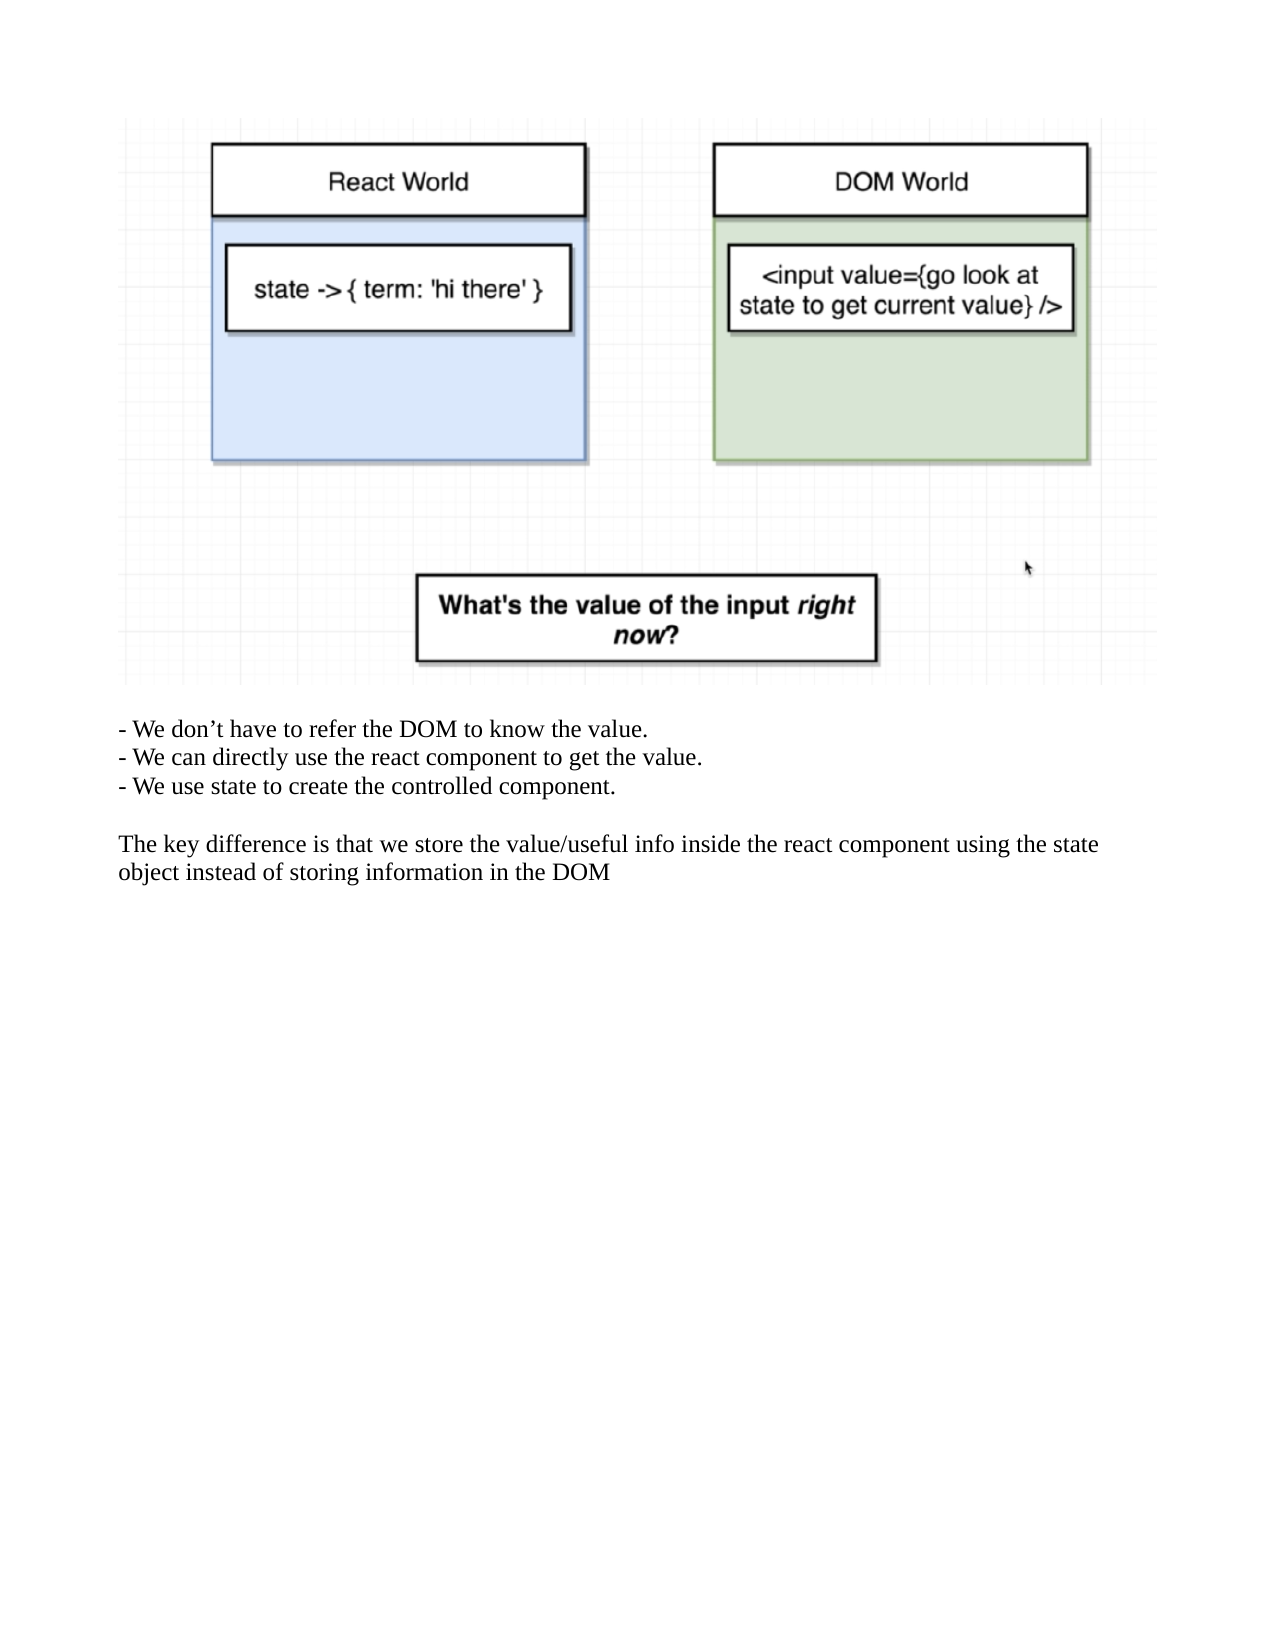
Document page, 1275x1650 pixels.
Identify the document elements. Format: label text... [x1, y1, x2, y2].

text - We use state to create the controlled component. [118, 771, 1157, 800]
picture [118, 118, 1157, 685]
text - We don’t have to refer the DOM to know the value. [118, 714, 1157, 742]
text - We can directly use the react component to get the value. [118, 742, 1157, 771]
text The key difference is that we store the value/useful info inside the react component using the state object instead of storing information in the DOM [118, 829, 1157, 886]
